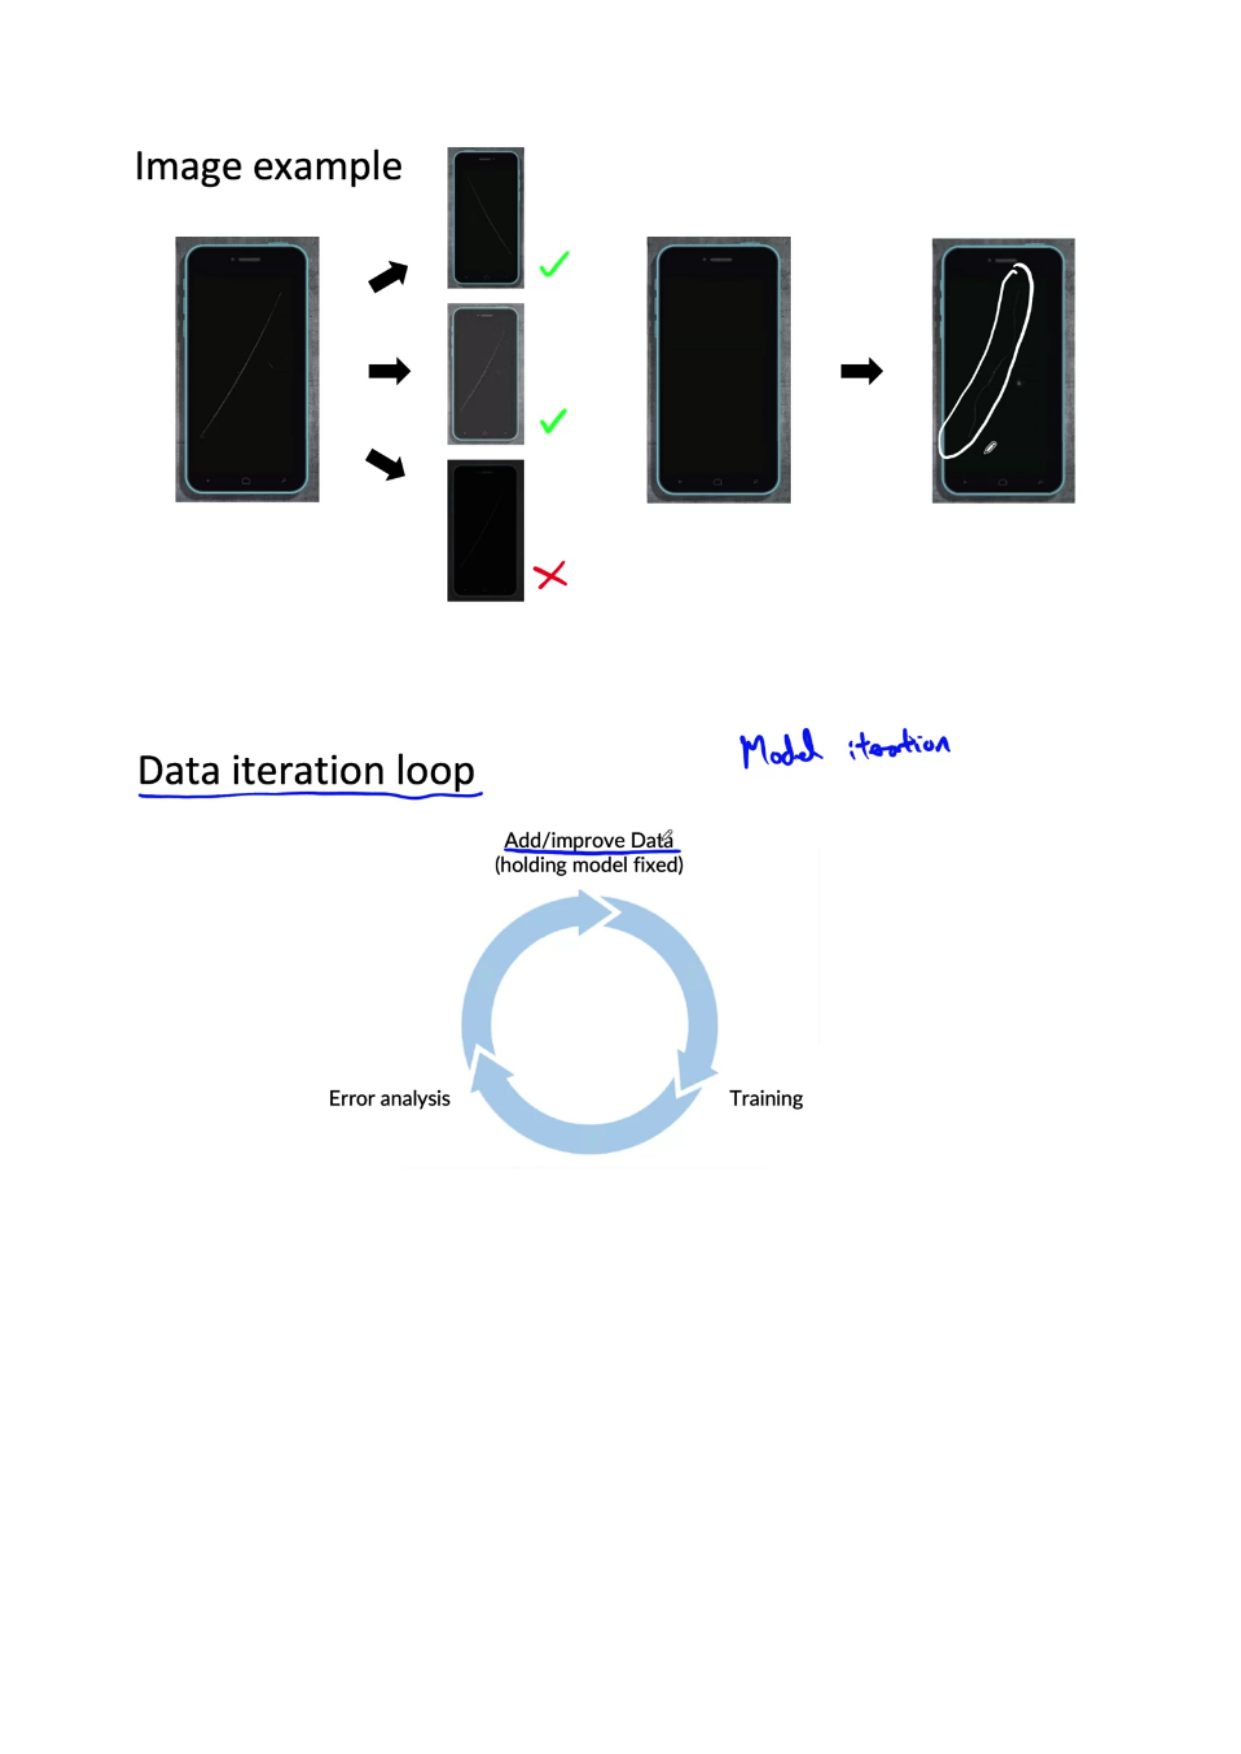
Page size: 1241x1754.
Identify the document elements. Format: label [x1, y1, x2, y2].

picture [118, 118, 1123, 611]
picture [118, 710, 1123, 1171]
